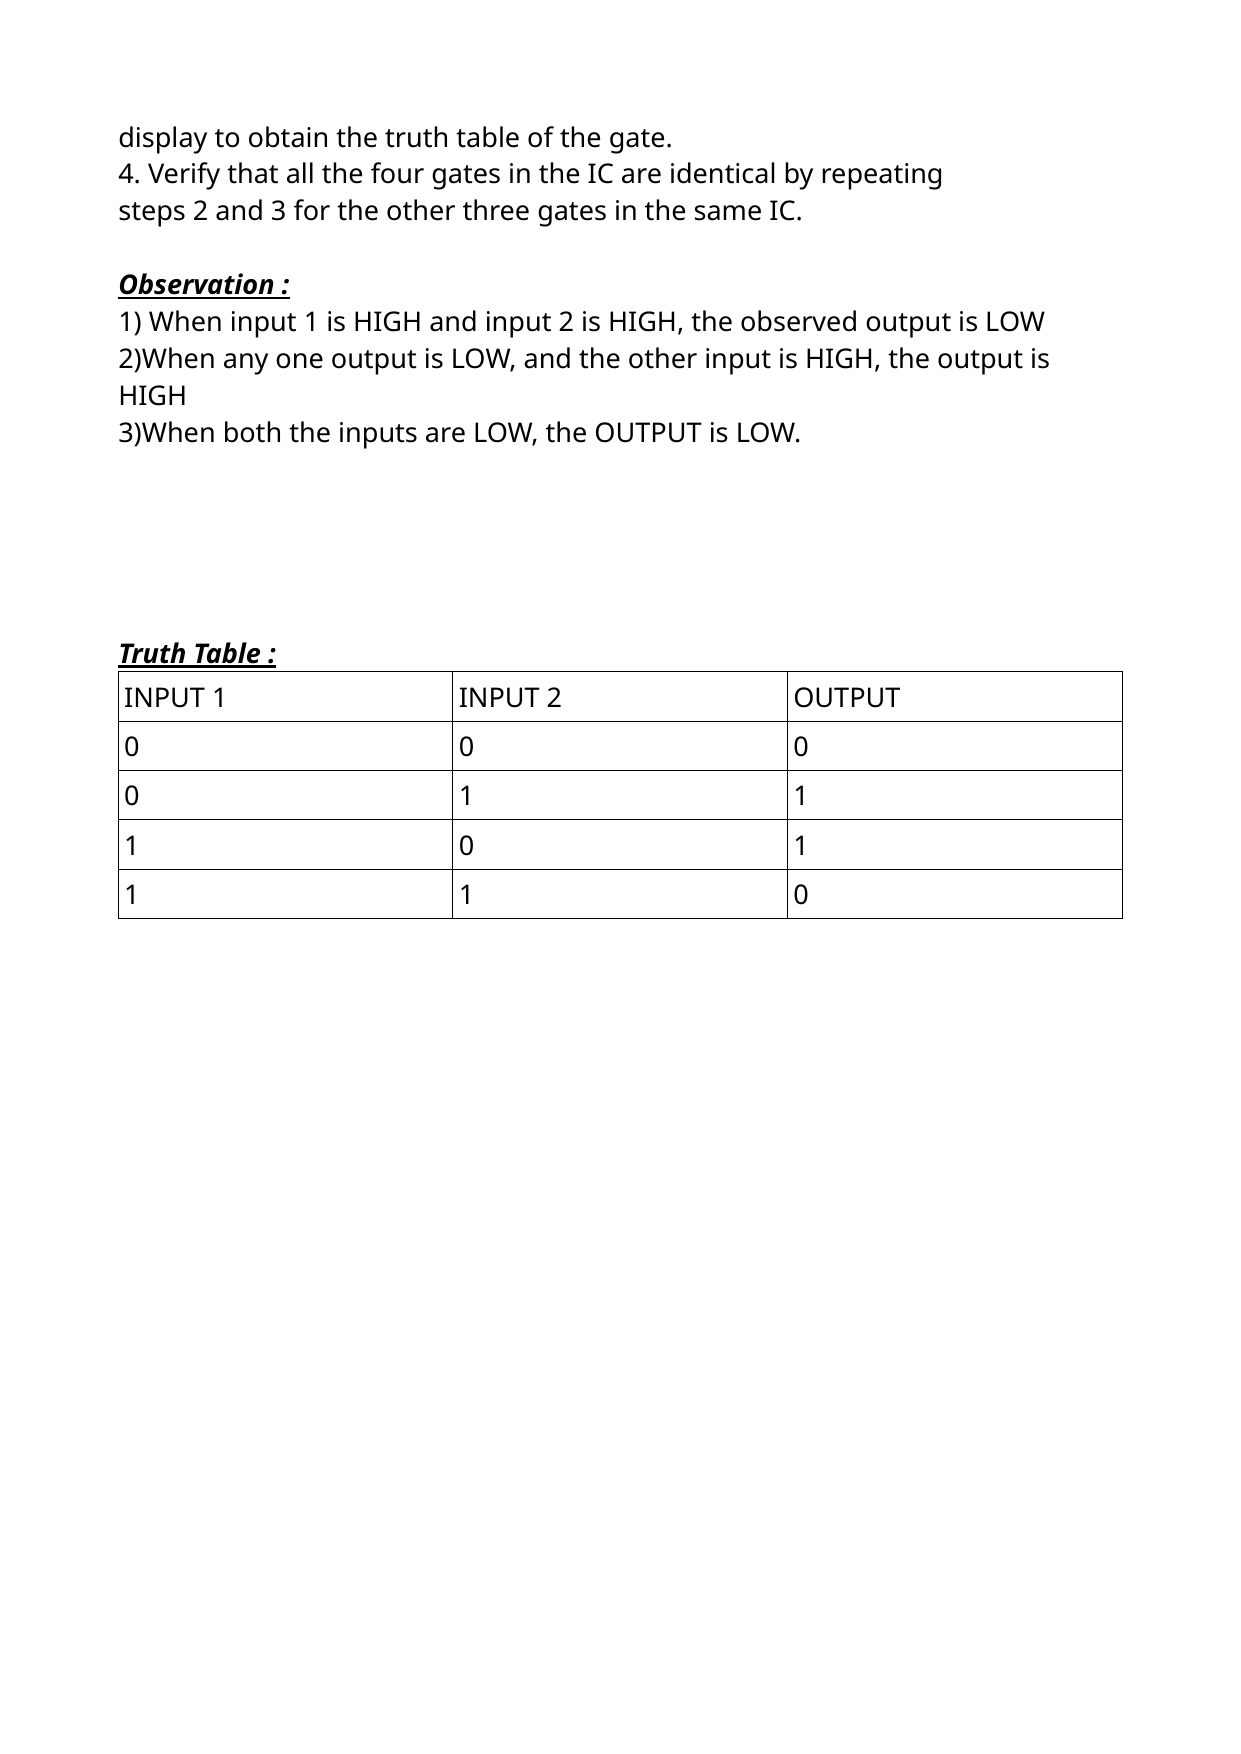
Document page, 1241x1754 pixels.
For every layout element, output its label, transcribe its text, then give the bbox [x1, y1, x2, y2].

table_cell 0 [453, 820, 787, 869]
table_cell 1 [119, 870, 452, 918]
table_header OUTPUT [788, 672, 1122, 721]
text Observation : [118, 266, 1122, 302]
table_cell 0 [788, 870, 1122, 918]
text 4. Verify that all the four gates in the IC are identical by repeating [118, 155, 1122, 192]
text 1) When input 1 is HIGH and input 2 is HIGH, the observed output is LOW [118, 302, 1122, 339]
table_cell 1 [788, 820, 1122, 869]
text Truth Table : [118, 634, 1122, 671]
table_header INPUT 2 [453, 672, 787, 721]
text steps 2 and 3 for the other three gates in the same IC. [118, 192, 1122, 229]
table_cell 1 [453, 771, 787, 819]
text display to obtain the truth table of the gate. [118, 118, 1122, 155]
text 2)When any one output is LOW, and the other input is HIGH, the output is HIGH [118, 339, 1122, 413]
table_cell 1 [788, 771, 1122, 819]
table_cell 0 [119, 722, 452, 770]
table_cell 1 [453, 870, 787, 918]
text 3)When both the inputs are LOW, the OUTPUT is LOW. [118, 413, 1122, 450]
table_cell 0 [453, 722, 787, 770]
table_cell 0 [788, 722, 1122, 770]
table_cell 0 [119, 771, 452, 819]
table_header INPUT 1 [119, 672, 452, 721]
table_cell 1 [119, 820, 452, 869]
